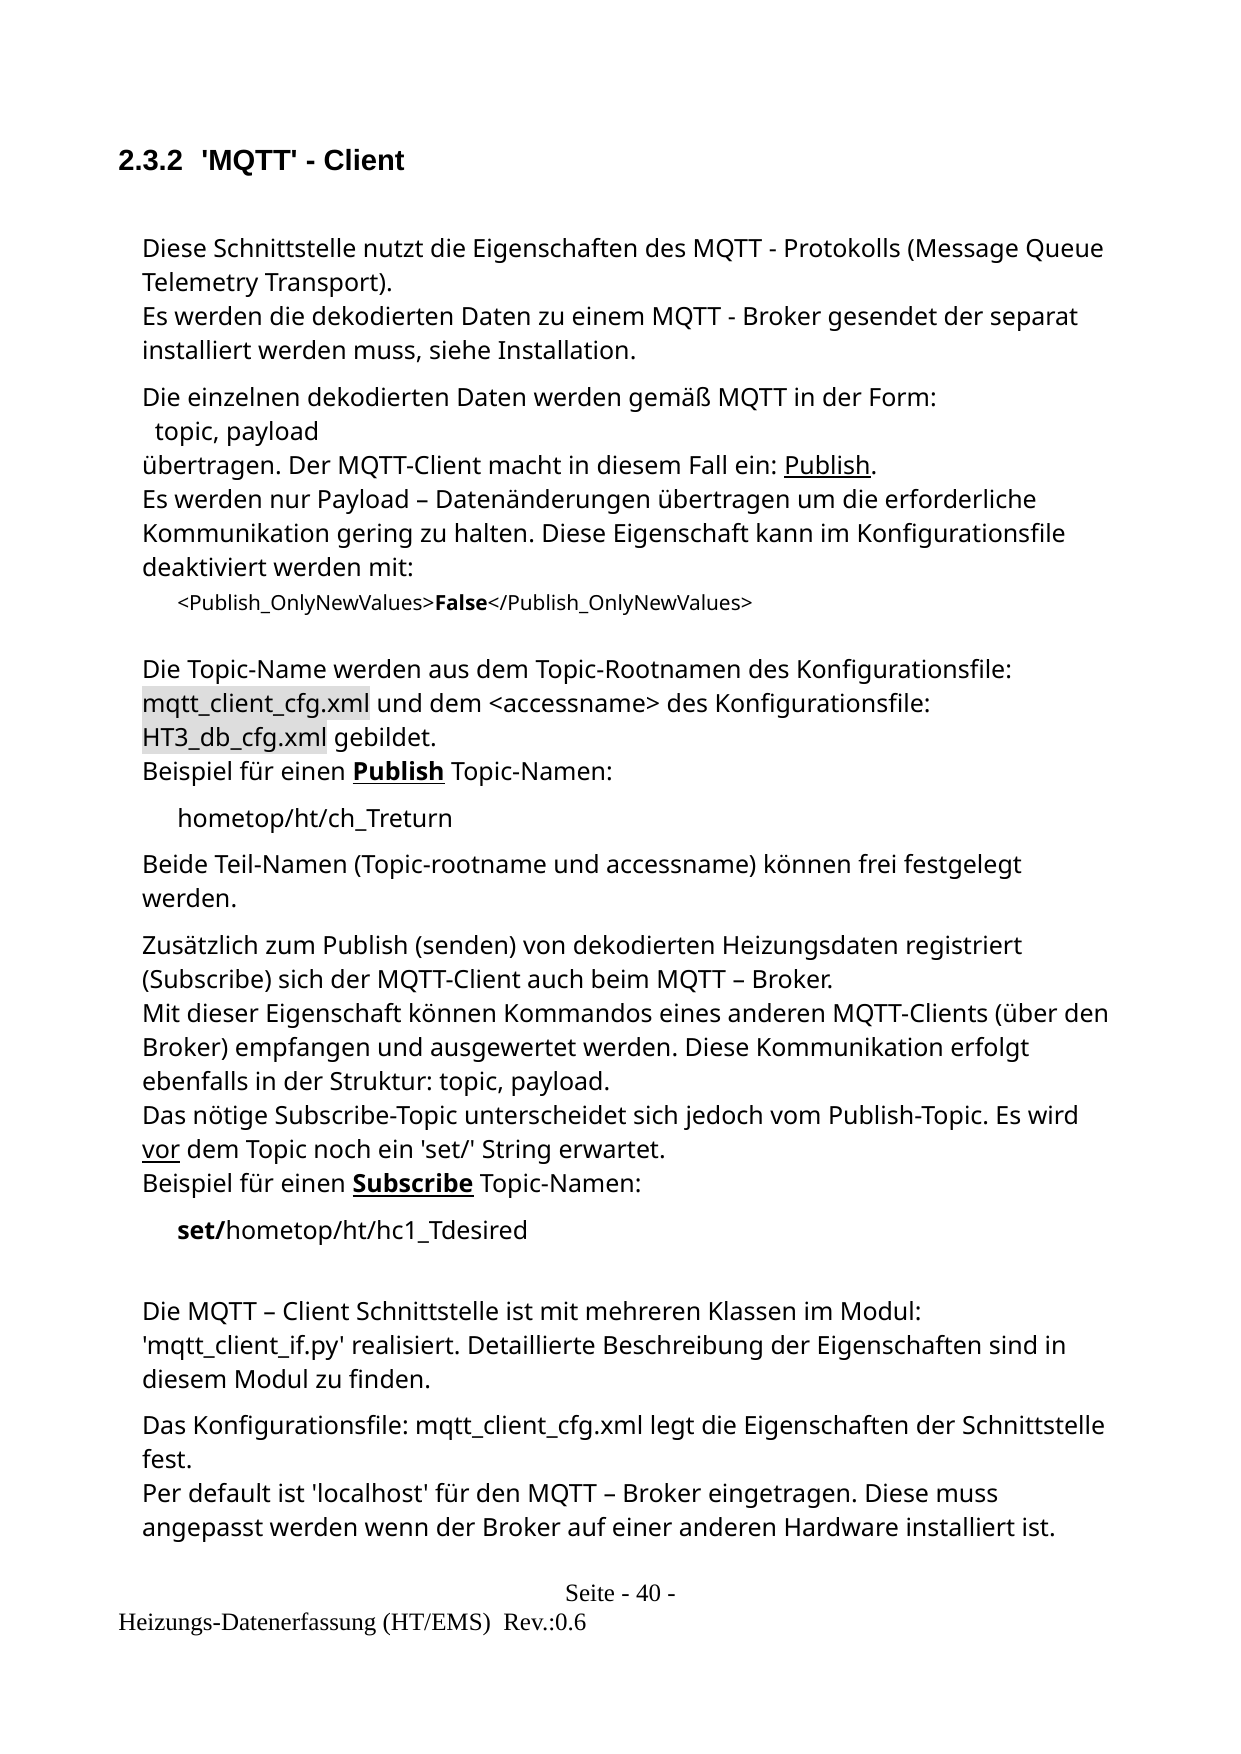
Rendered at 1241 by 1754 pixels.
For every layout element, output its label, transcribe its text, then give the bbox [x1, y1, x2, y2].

text Zusätzlich zum Publish (senden) von dekodierten Heizungsdaten registriert (Subscribe) sich der MQTT-Client auch beim MQTT – Broker. Mit dieser Eigenschaft können Kommandos eines anderen MQTT-Clients (über den Broker) empfangen und ausgewertet werden. Diese Kommunikation erfolgt ebenfalls in der Struktur: topic, payload. Das nötige Subscribe-Topic unterscheidet sich jedoch vom Publish-Topic. Es wird vor dem Topic noch ein 'set/' String erwartet. Beispiel für einen Subscribe Topic-Namen: [142, 928, 1122, 1200]
text Die einzelnen dekodierten Daten werden gemäß MQTT in der Form: topic, payload übertragen. Der MQTT-Client macht in diesem Fall ein: Publish. Es werden nur Payload – Datenänderungen übertragen um die erforderliche Kommunikation gering zu halten. Diese Eigenschaft kann im Konfigurationsfile deaktiviert werden mit: <Publish_OnlyNewValues>False</Publish_OnlyNewValues> Die Topic-Name werden aus dem Topic-Rootnamen des Konfigurationsfile: mqtt_client_cfg.xml und dem <accessname> des Konfigurationsfile: HT3_db_cfg.xml gebildet. Beispiel für einen Publish Topic-Namen: [142, 379, 1122, 788]
text hometop/ht/ch_Treturn [142, 800, 1122, 834]
text Diese Schnittstelle nutzt die Eigenschaften des MQTT - Protokolls (Message Queue Telemetry Transport). Es werden die dekodierten Daten zu einem MQTT - Broker gesendet der separat installiert werden muss, siehe Installation. [142, 230, 1122, 367]
text Die MQTT – Client Schnittstelle ist mit mehreren Klassen im Modul: 'mqtt_client_if.py' realisiert. Detaillierte Beschreibung der Eigenschaften sind in diesem Modul zu finden. [142, 1259, 1122, 1395]
text set/hometop/ht/hc1_Tdesired [142, 1213, 1122, 1247]
text Beide Teil-Namen (Topic-rootname und accessname) können frei festgelegt werden. [142, 847, 1122, 915]
text Das Konfigurationsfile: mqtt_client_cfg.xml legt die Eigenschaften der Schnittstelle fest. Per default ist 'localhost' für den MQTT – Broker eingetragen. Diese muss angepasst werden wenn der Broker auf einer anderen Hardware installiert ist. [142, 1408, 1122, 1544]
subtitle 'MQTT' - Client [118, 143, 1122, 177]
